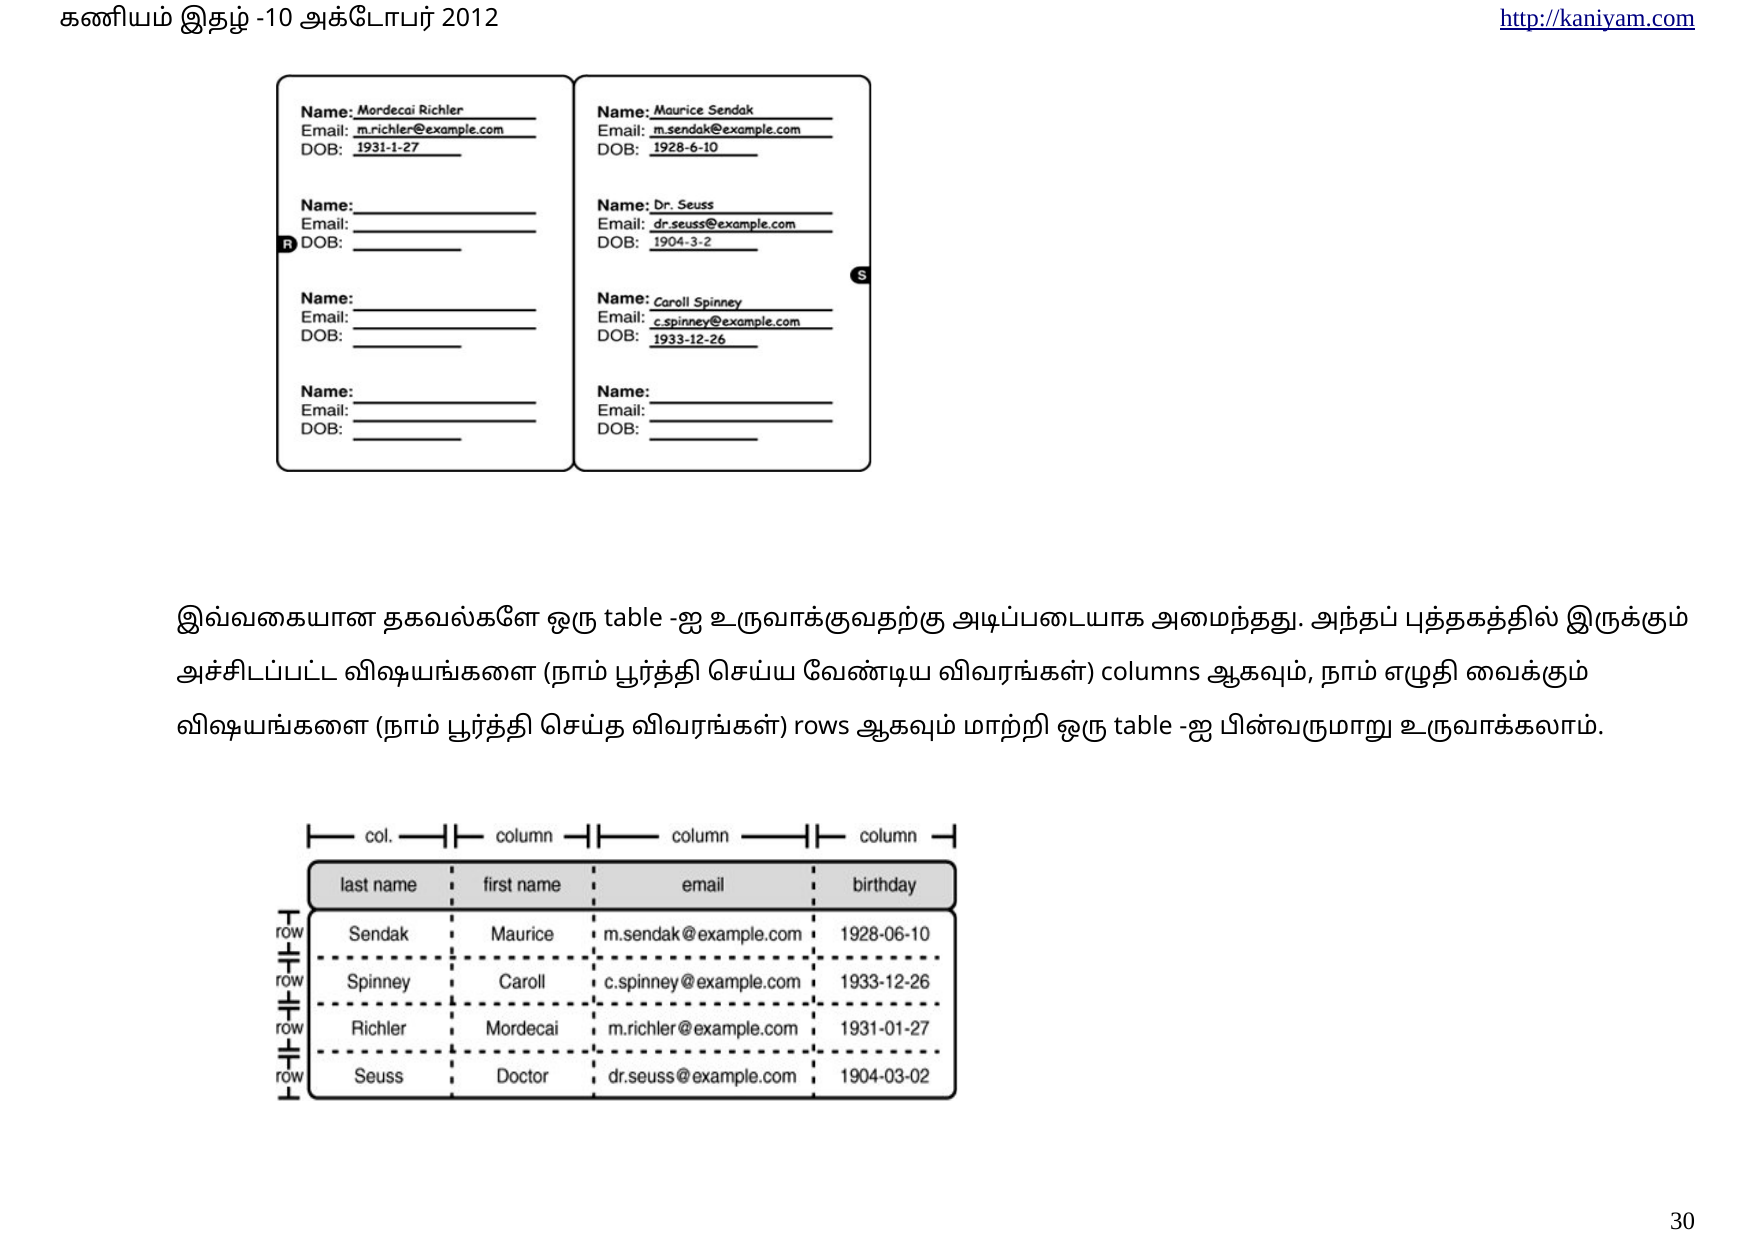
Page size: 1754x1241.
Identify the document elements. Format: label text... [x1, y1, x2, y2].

text இவ்வகையான தகவல்களே ஒரு table -ஐ உருவாக்குவதற்கு அடிப்படையாக அமைந்தது. அந்தப் புத்தகத்தில் இருக்கும் அச்சிடப்பட்ட விஷயங்களை (நாம் பூர்த்தி செய்ய வேண்டிய விவரங்கள்) columns ஆகவும், நாம் எழுதி வைக்கும் விஷயங்களை (நாம் பூர்த்தி செய்த விவரங்கள்) rows ஆகவும் மாற்றி ஒரு table -ஐ பின்வருமாறு உருவாக்கலாம். [176, 497, 1695, 744]
text [176, 814, 1695, 1160]
